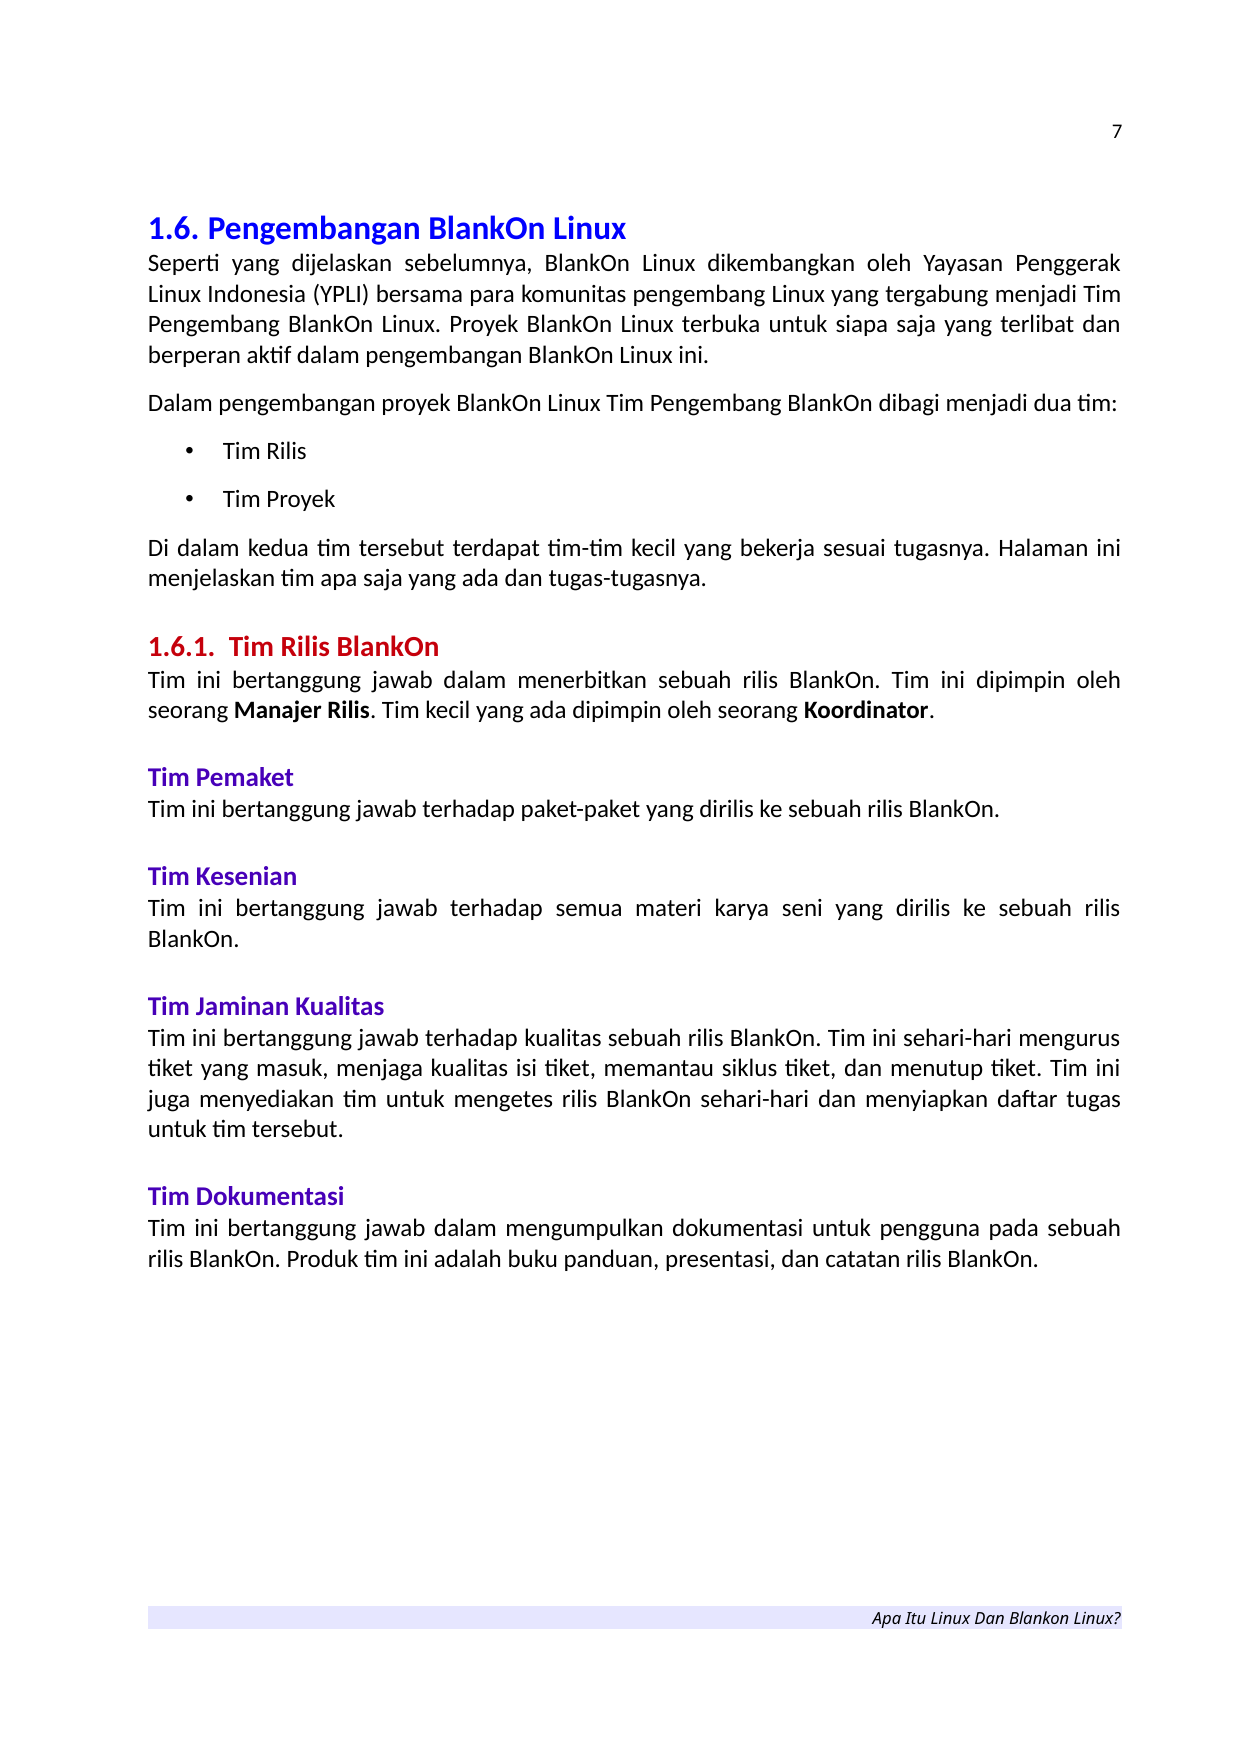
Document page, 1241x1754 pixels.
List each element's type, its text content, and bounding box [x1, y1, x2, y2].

text Tim ini bertanggung jawab terhadap paket-paket yang dirilis ke sebuah rilis BlankOn. [148, 793, 1122, 824]
text Dalam pengembangan proyek BlankOn Linux Tim Pengembang BlankOn dibagi menjadi dua tim: [148, 387, 1122, 418]
subtitle Tim Dokumentasi [148, 1179, 1122, 1212]
subtitle Tim Kesenian [148, 859, 1122, 892]
text Tim ini bertanggung jawab dalam mengumpulkan dokumentasi untuk pengguna pada sebuah rilis BlankOn. Produk tim ini adalah buku panduan, presentasi, dan catatan rilis BlankOn. [148, 1212, 1122, 1273]
text Tim ini bertanggung jawab terhadap kualitas sebuah rilis BlankOn. Tim ini sehari-hari mengurus tiket yang masuk, menjaga kualitas isi tiket, memantau siklus tiket, dan menutup tiket. Tim ini juga menyediakan tim untuk mengetes rilis BlankOn sehari-hari dan menyiapkan daftar tugas untuk tim tersebut. [148, 1022, 1122, 1144]
subtitle Tim Pemaket [148, 760, 1122, 793]
list Tim Rilis [185, 435, 1122, 466]
text Seperti yang dijelaskan sebelumnya, BlankOn Linux dikembangkan oleh Yayasan Penggerak Linux Indonesia (YPLI) bersama para komunitas pengembang Linux yang tergabung menjadi Tim Pengembang BlankOn Linux. Proyek BlankOn Linux terbuka untuk siapa saja yang terlibat dan berperan aktif dalam pengembangan BlankOn Linux ini. [148, 247, 1122, 369]
text Tim ini bertanggung jawab dalam menerbitkan sebuah rilis BlankOn. Tim ini dipimpin oleh seorang Manajer Rilis. Tim kecil yang ada dipimpin oleh seorang Koordinator. [148, 664, 1122, 725]
subtitle Tim Rilis BlankOn [148, 628, 1122, 664]
text Di dalam kedua tim tersebut terdapat tim-tim kecil yang bekerja sesuai tugasnya. Halaman ini menjelaskan tim apa saja yang ada dan tugas-tugasnya. [148, 532, 1122, 593]
list Tim Proyek [185, 484, 1122, 514]
text Tim ini bertanggung jawab terhadap semua materi karya seni yang dirilis ke sebuah rilis BlankOn. [148, 892, 1122, 953]
subtitle Tim Jaminan Kualitas [148, 989, 1122, 1022]
subtitle Pengembangan BlankOn Linux [148, 207, 1122, 247]
